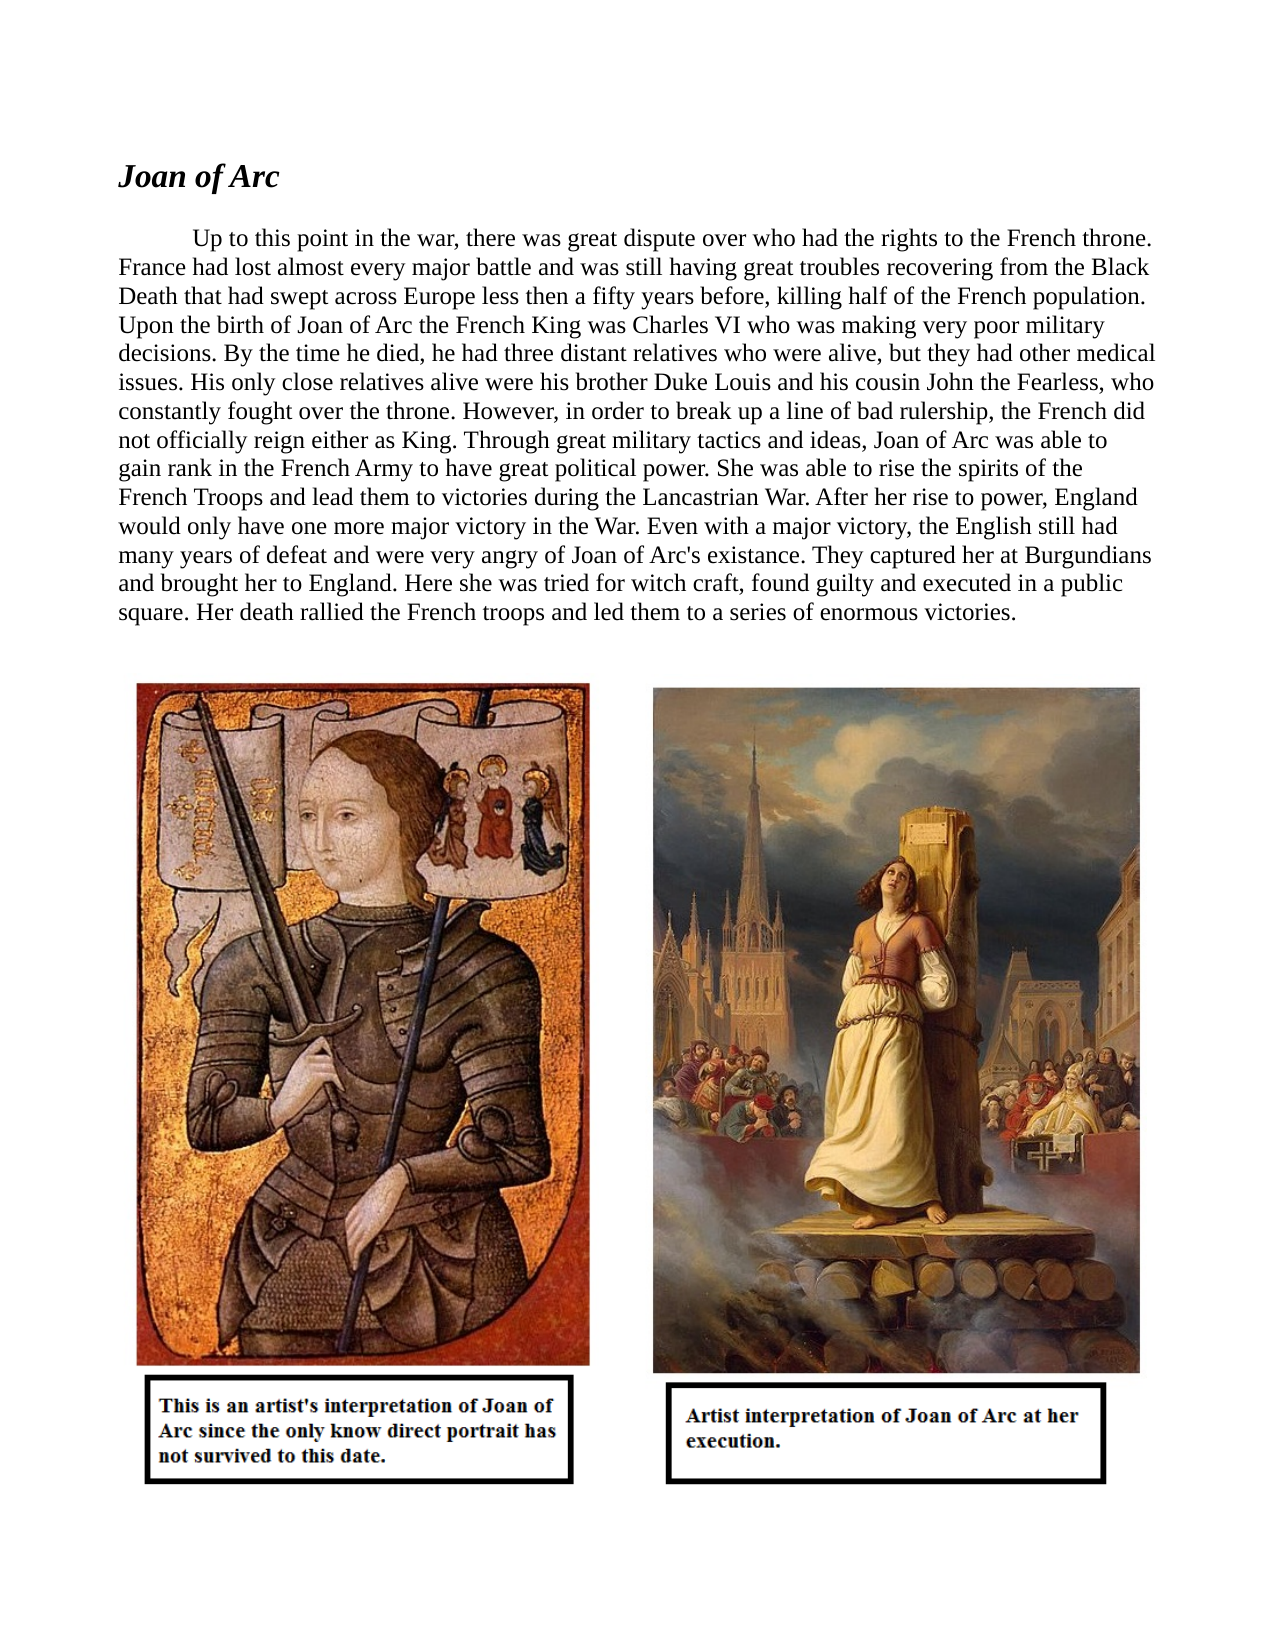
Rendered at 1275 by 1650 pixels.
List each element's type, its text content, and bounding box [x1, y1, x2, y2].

text Up to this point in the war, there was great dispute over who had the rights to the French throne. France had lost almost every major battle and was still having great troubles recovering from the Black Death that had swept across Europe less then a fifty years before, killing half of the French population. Upon the birth of Joan of Arc the French King was Charles VI who was making very poor military decisions. By the time he died, he had three distant relatives who were alive, but they had other medical issues. His only close relatives alive were his brother Duke Louis and his cousin John the Fearless, who constantly fought over the throne. However, in order to break up a line of bad rulership, the French did not officially reign either as King. Through great military tactics and ideas, Joan of Arc was able to gain rank in the French Army to have great political power. She was able to rise the spirits of the French Troops and lead them to victories during the Lancastrian War. After her rise to power, England would only have one more major victory in the War. Even with a major victory, the English still had many years of defeat and were very angry of Joan of Arc's existance. They captured her at Burgundians and brought her to England. Here she was tried for witch craft, found guilty and executed in a public square. Her death rallied the French troops and led them to a series of enormous victories. [118, 223, 1157, 626]
text Joan of Arc [118, 156, 1157, 195]
